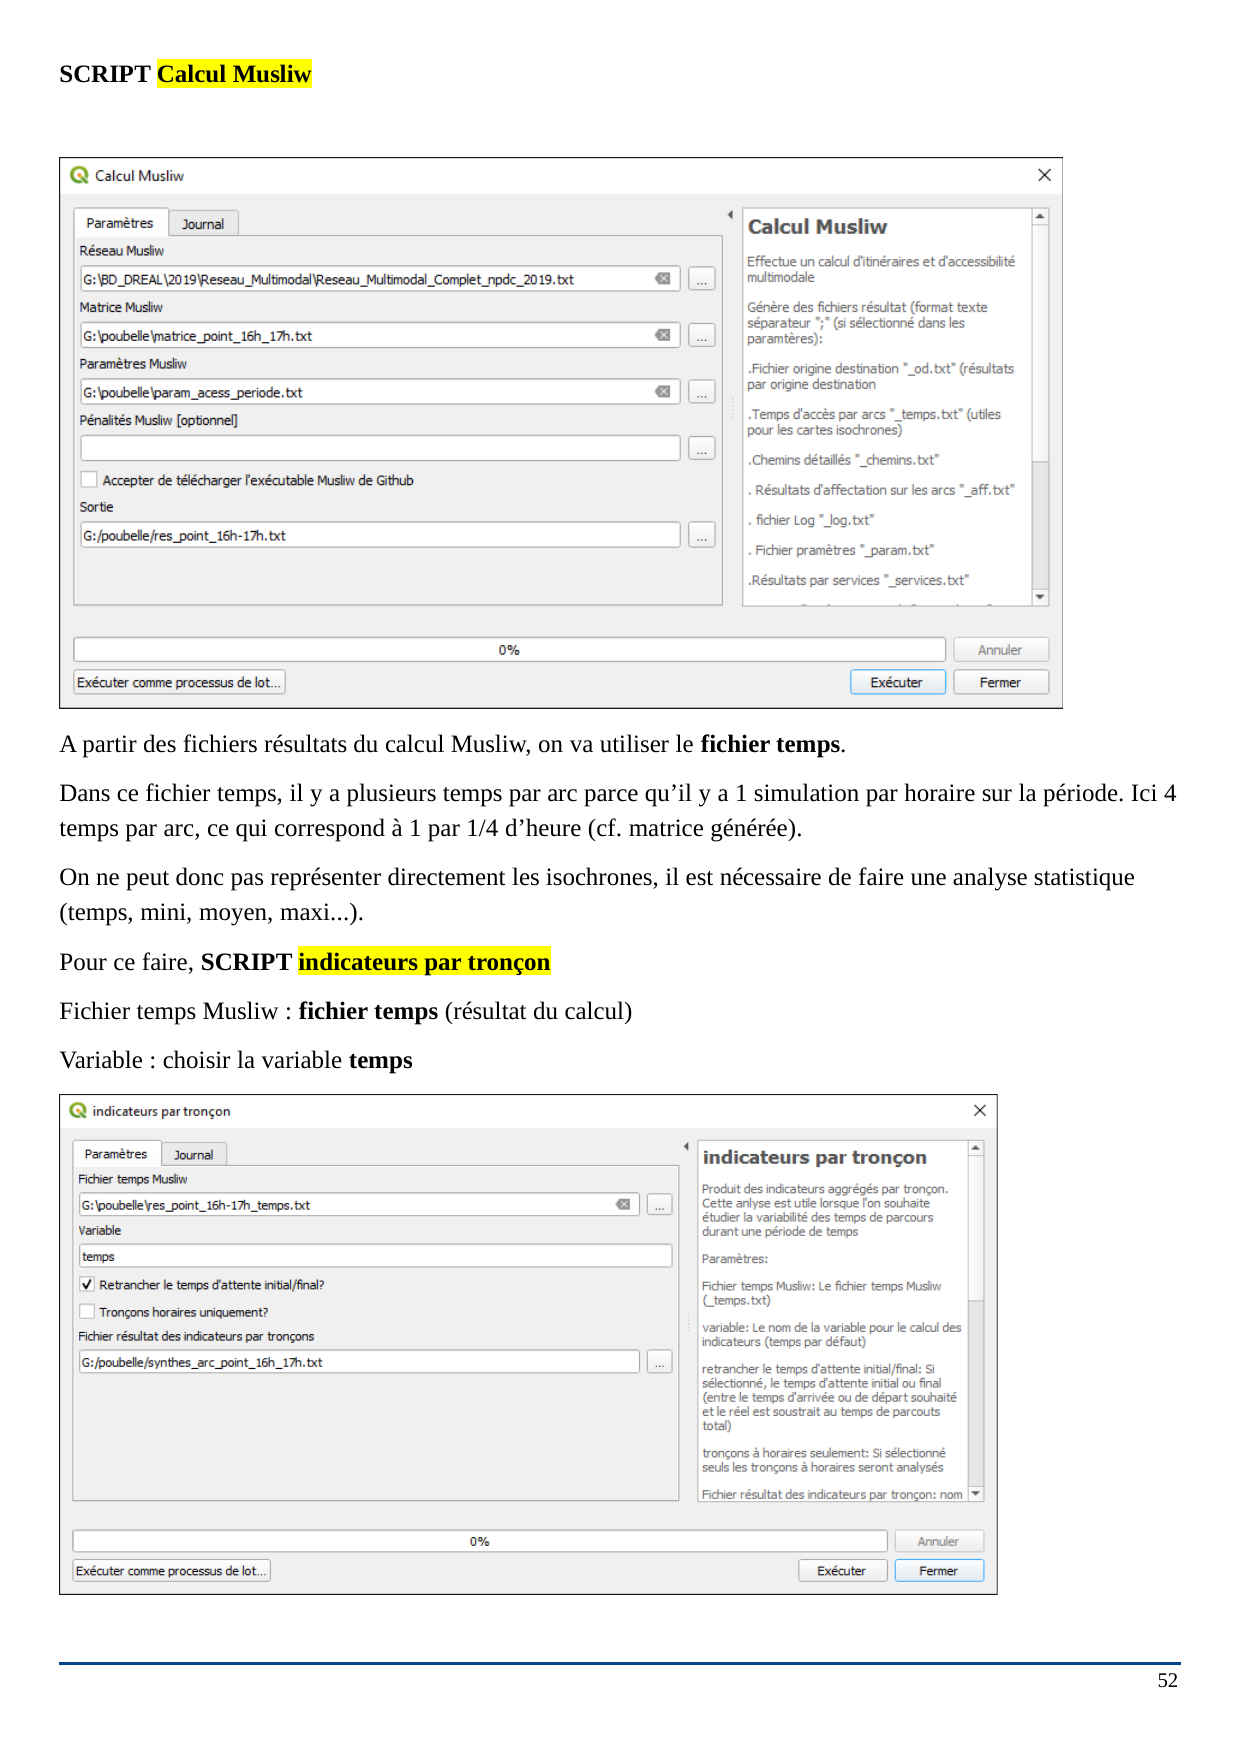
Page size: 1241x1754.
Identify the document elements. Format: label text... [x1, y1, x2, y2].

picture [59, 157, 1063, 709]
text A partir des fichiers résultats du calcul Musliw, on va utiliser le fichier temps. [59, 729, 1181, 758]
text Variable : choisir la variable temps [59, 1045, 1181, 1074]
picture [59, 1094, 998, 1595]
text Fichier temps Musliw : fichier temps (résultat du calcul) [59, 996, 1181, 1025]
text Pour ce faire, SCRIPT indicateurs par tronçon [59, 946, 1181, 975]
text On ne peut donc pas représenter directement les isochrones, il est nécessaire de faire une analyse statistique (temps, mini, moyen, maxi...). [59, 862, 1181, 926]
text SCRIPT Calcul Musliw [59, 59, 1181, 88]
text Dans ce fichier temps, il y a plusieurs temps par arc parce qu’il y a 1 simulation par horaire sur la période. Ici 4 temps par arc, ce qui correspond à 1 par 1/4 d’heure (cf. matrice générée). [59, 778, 1181, 842]
